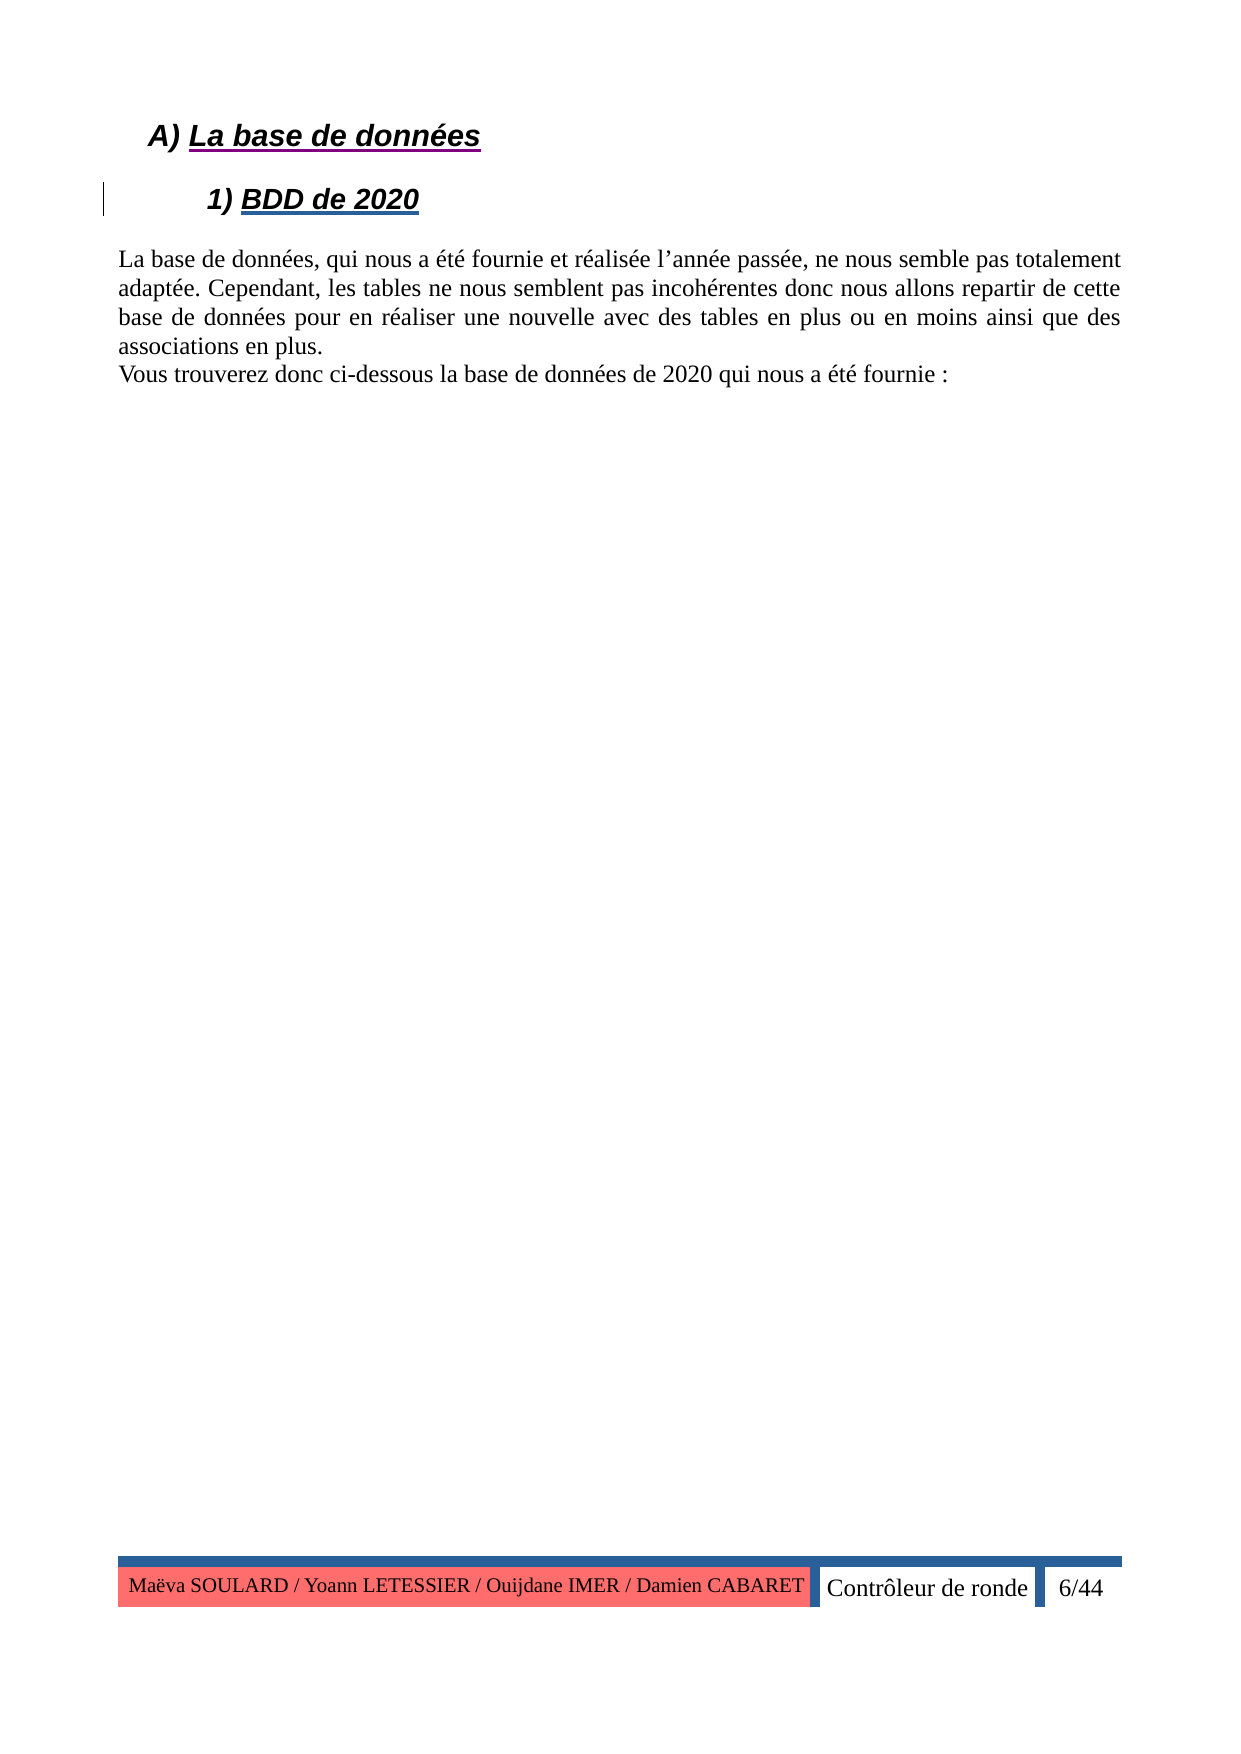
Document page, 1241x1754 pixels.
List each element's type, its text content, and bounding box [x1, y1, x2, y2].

subtitle La base de données [118, 118, 1122, 153]
text Vous trouverez donc ci-dessous la base de données de 2020 qui nous a été fournie : [118, 359, 1122, 388]
subtitle BDD de 2020 [118, 182, 1122, 216]
text La base de données, qui nous a été fournie et réalisée l’année passée, ne nous semble pas totalement adaptée. Cependant, les tables ne nous semblent pas incohérentes donc nous allons repartir de cette base de données pour en réaliser une nouvelle avec des tables en plus ou en moins ainsi que des associations en plus. [118, 244, 1122, 359]
